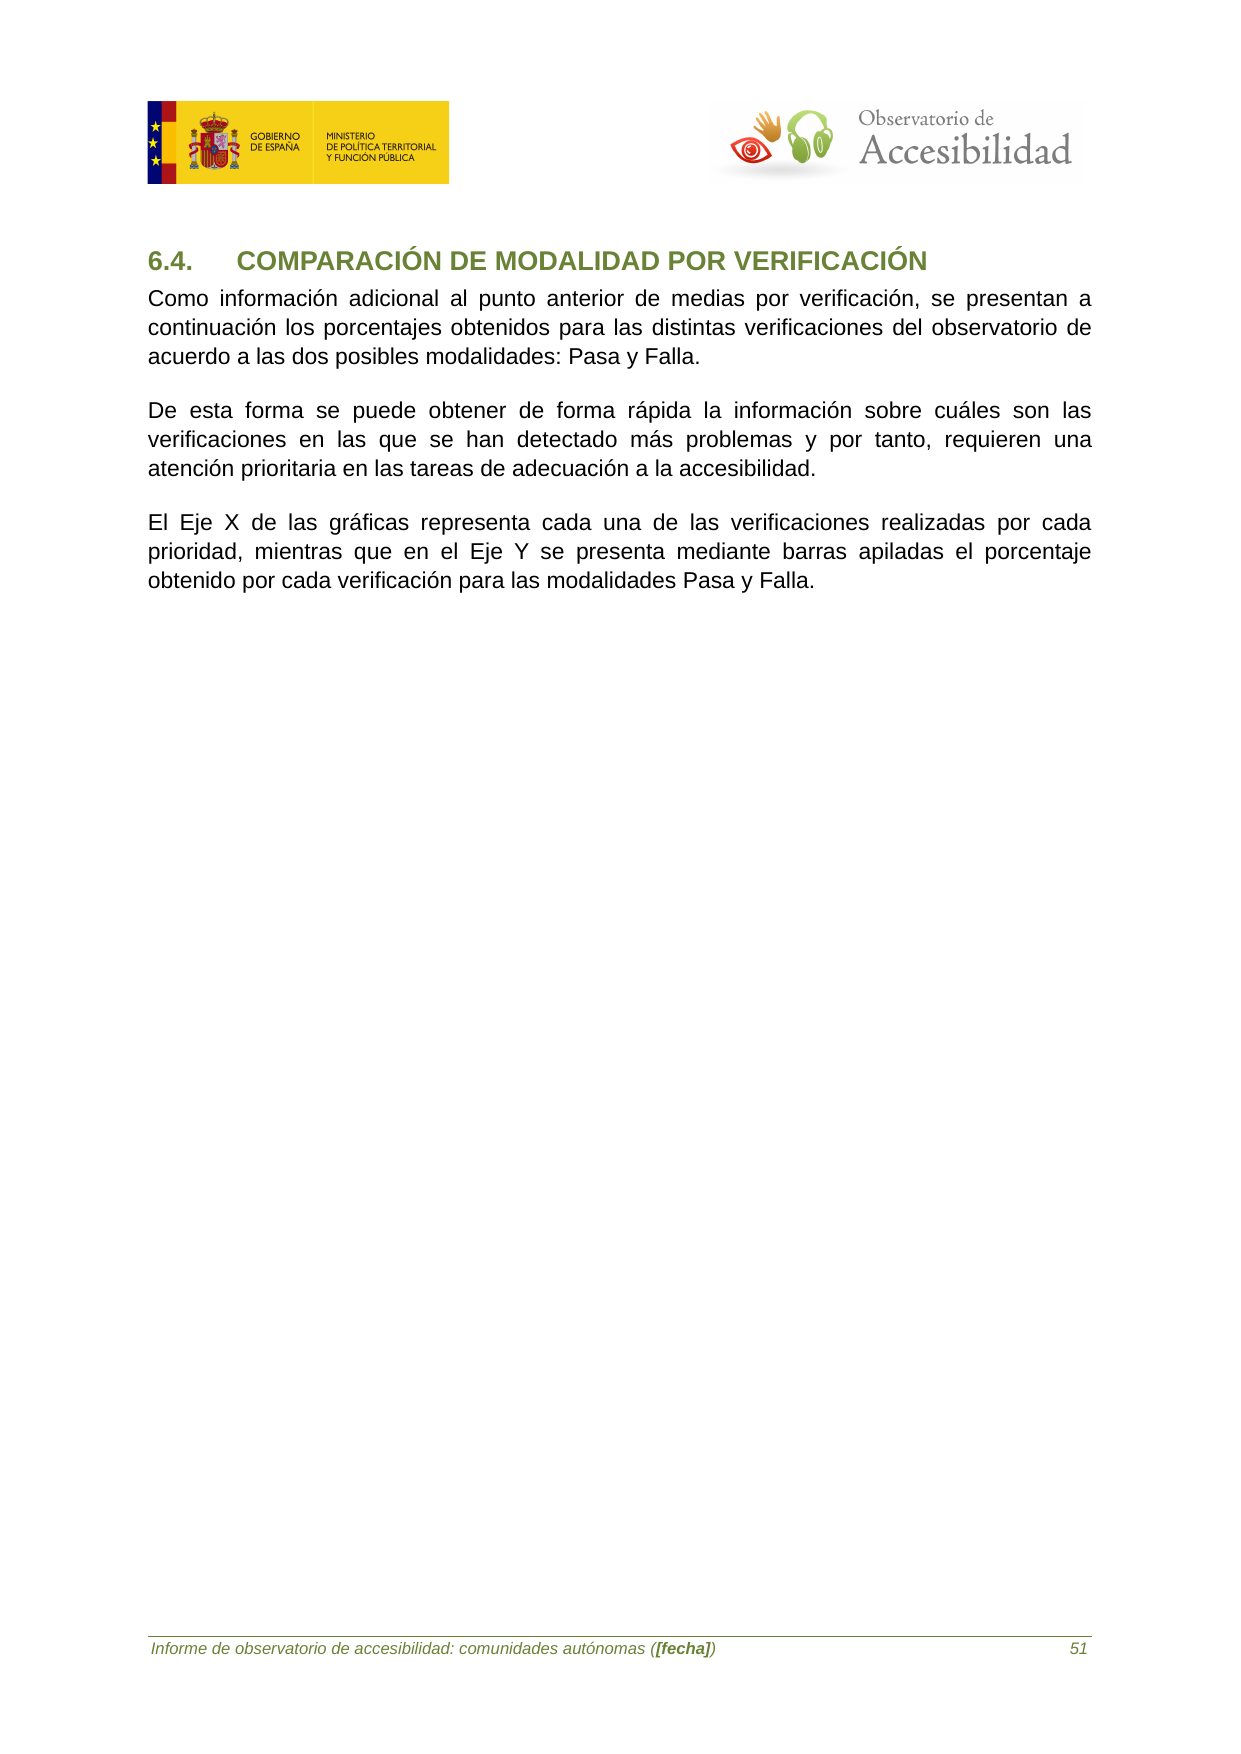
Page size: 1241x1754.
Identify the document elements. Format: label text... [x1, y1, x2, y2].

picture [710, 101, 1086, 184]
text De esta forma se puede obtener de forma rápida la información sobre cuáles son las verificaciones en las que se han detectado más problemas y por tanto, requieren una atención prioritaria en las tareas de adecuación a la accesibilidad. [148, 397, 1092, 481]
text Como información adicional al punto anterior de medias por verificación, se presentan a continuación los porcentajes obtenidos para las distintas verificaciones del observatorio de acuerdo a las dos posibles modalidades: Pasa y Falla. [148, 285, 1092, 369]
subtitle Comparación de Modalidad por Verificación [148, 245, 1092, 276]
picture [147, 101, 450, 184]
text El Eje X de las gráficas representa cada una de las verificaciones realizadas por cada prioridad, mientras que en el Eje Y se presenta mediante barras apiladas el porcentaje obtenido por cada verificación para las modalidades Pasa y Falla. [148, 509, 1092, 593]
